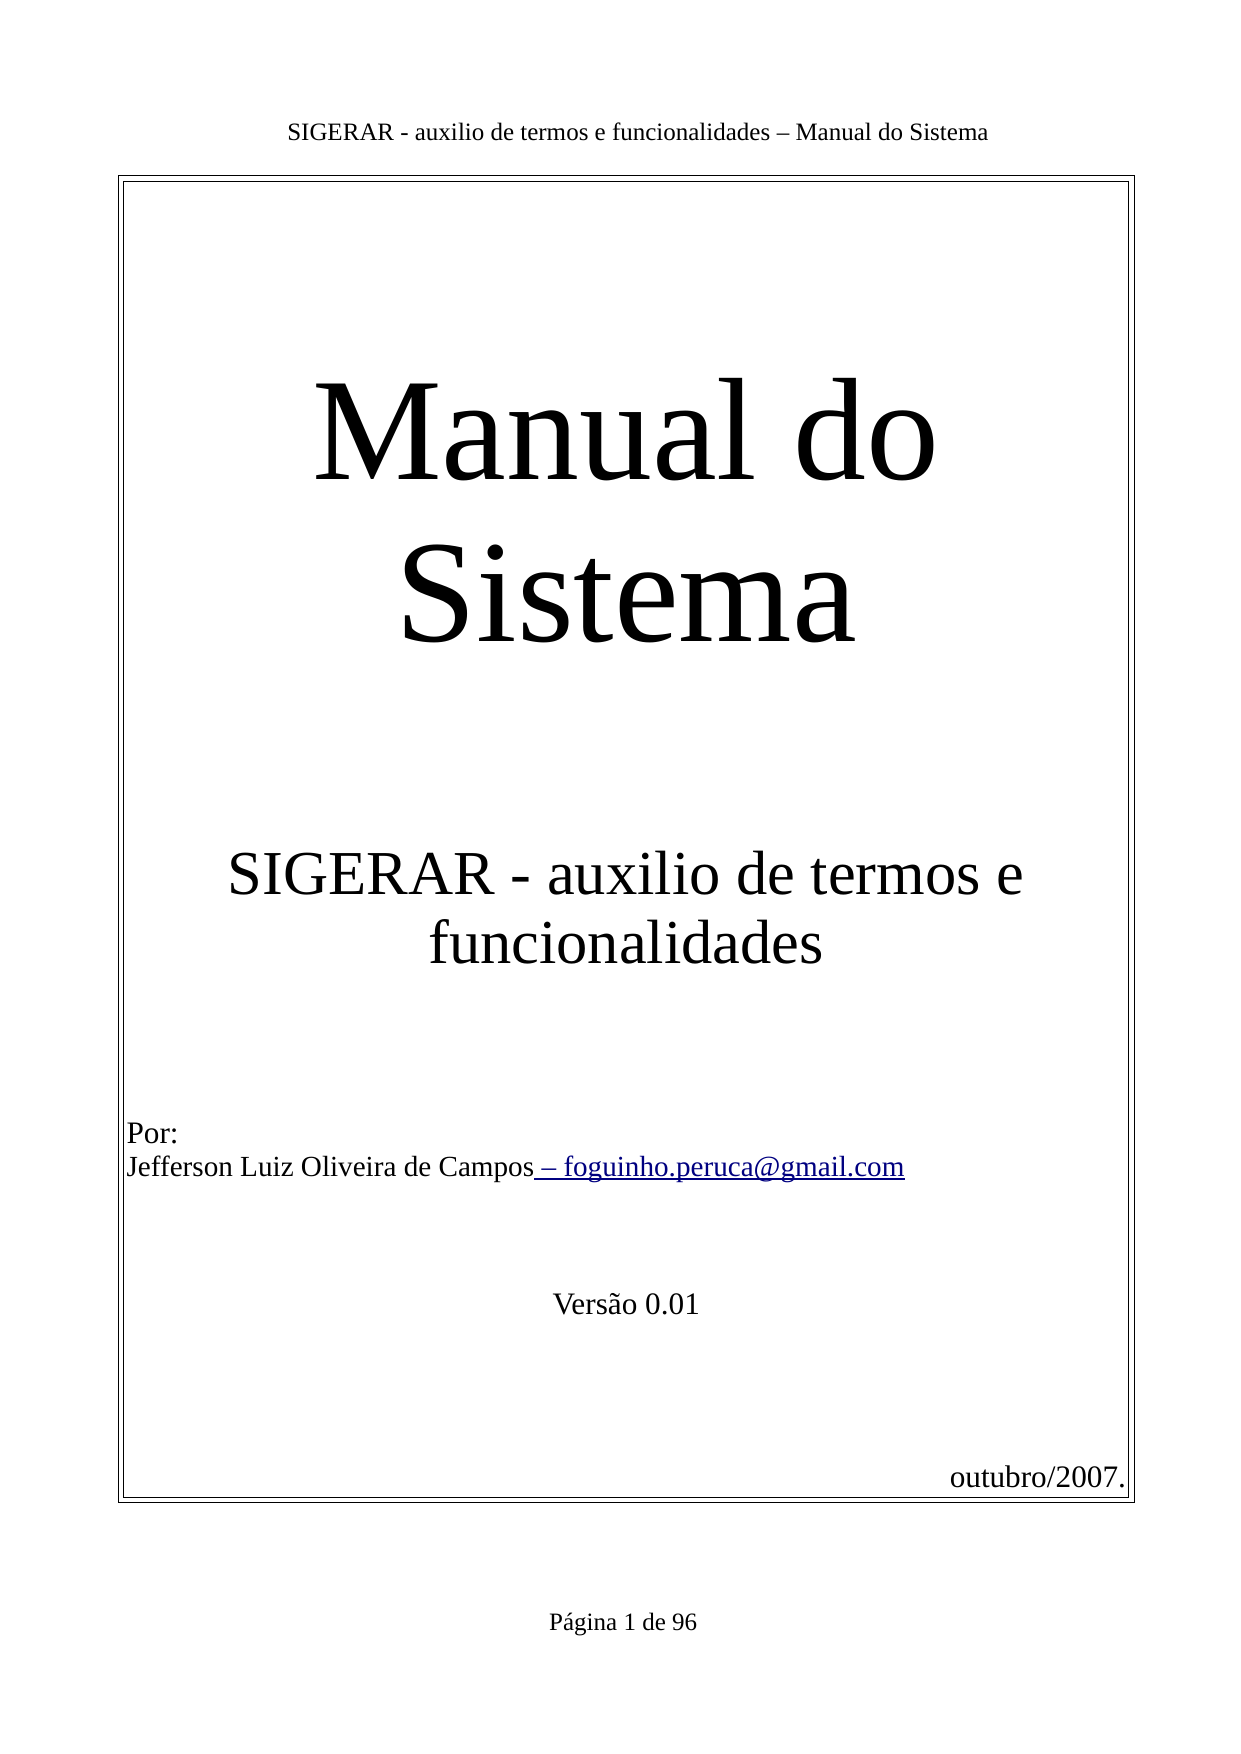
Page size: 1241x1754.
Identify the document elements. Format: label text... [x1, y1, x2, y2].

text SIGERAR - auxilio de termos e funcionalidades [124, 831, 1128, 977]
text [1129, 341, 1134, 673]
text Versão 0.01 [124, 1278, 1128, 1321]
text Outubro/2007. [119, 1451, 1134, 1502]
text Jefferson Luiz Oliveira de Campos – foguinho.peruca@gmail.com [124, 1142, 1128, 1183]
text Manual do Sistema [124, 341, 1128, 673]
text [119, 1108, 123, 1142]
text [1129, 1108, 1134, 1142]
text Por: [124, 1108, 1128, 1142]
text [119, 341, 123, 673]
